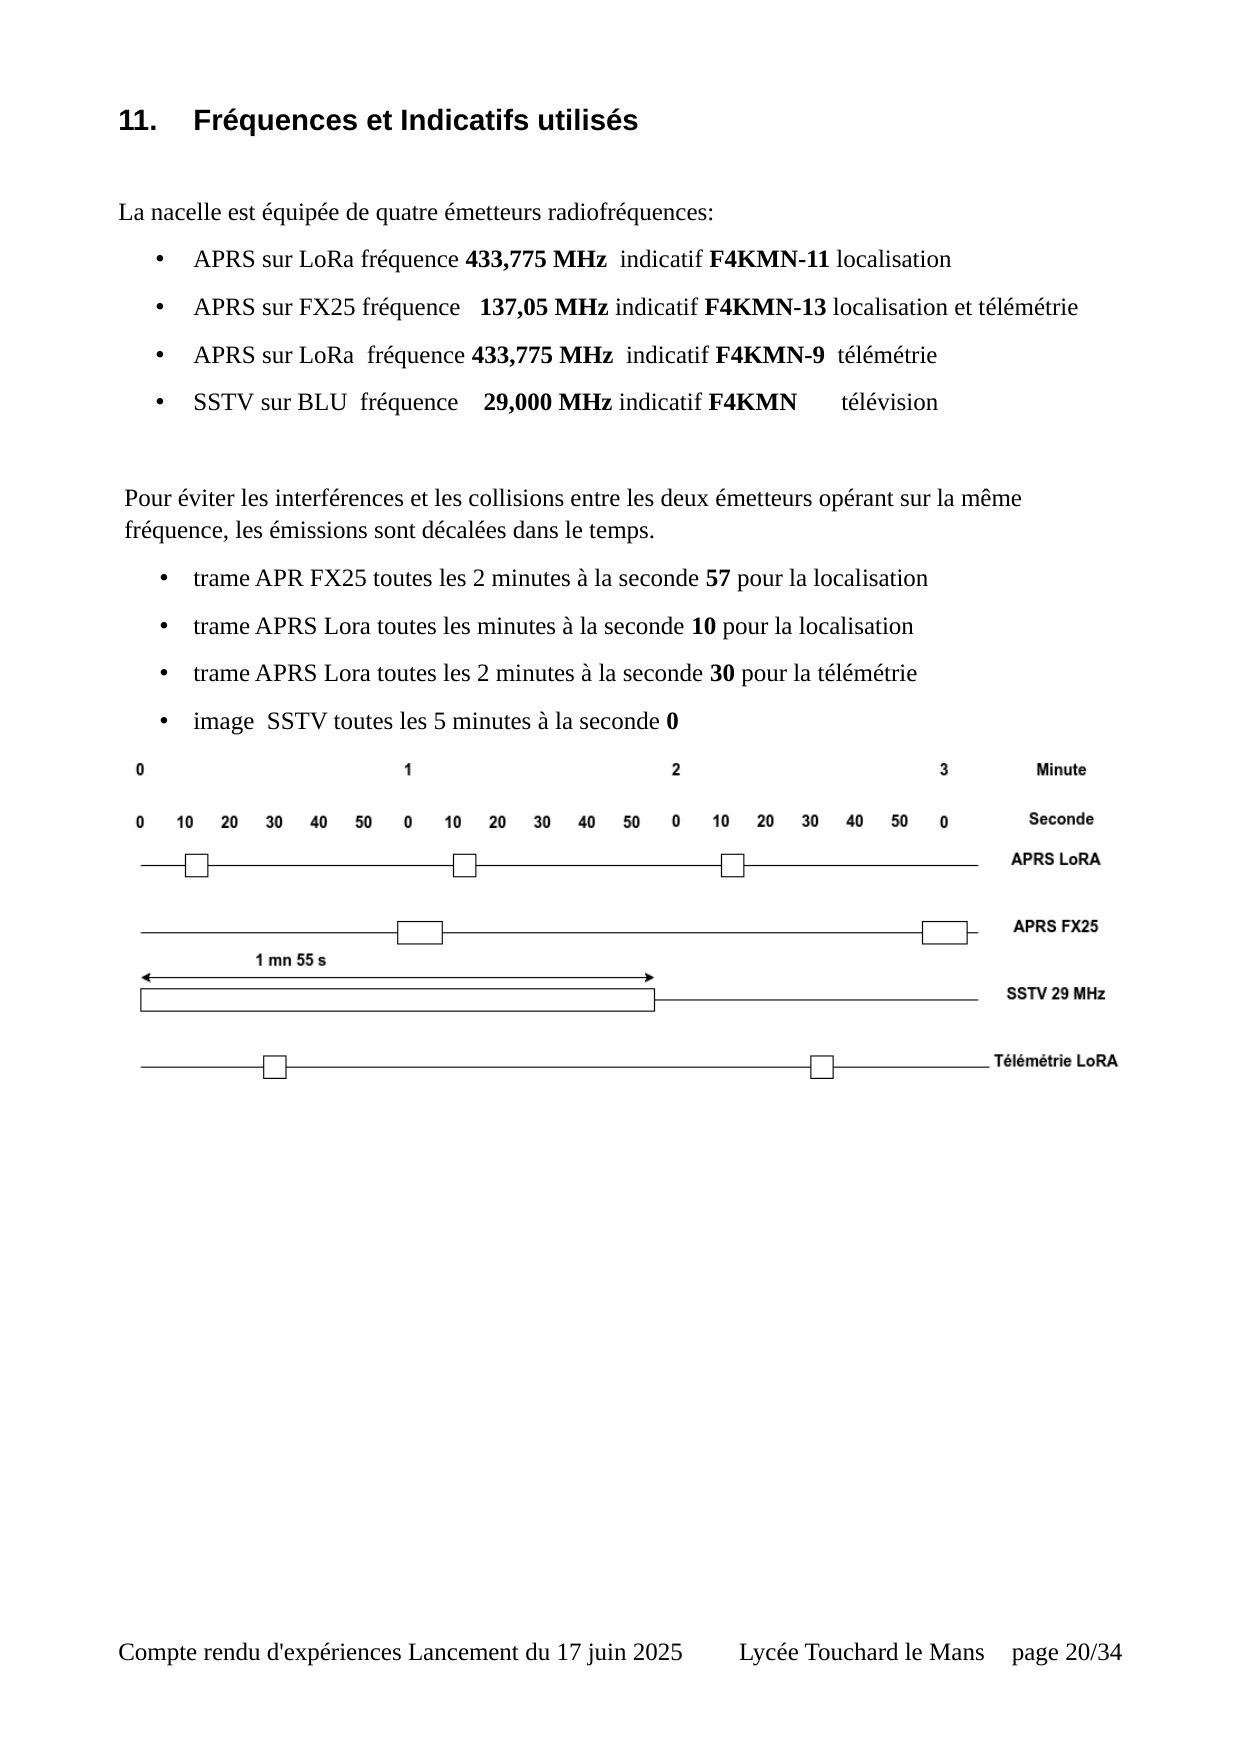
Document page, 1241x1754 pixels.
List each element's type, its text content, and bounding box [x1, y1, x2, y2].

list trame APRS Lora toutes les minutes à la seconde 10 pour la localisation [159, 611, 1122, 639]
picture [118, 753, 1123, 1079]
list APRS sur LoRa fréquence 433,775 MHz indicatif F4KMN-11 localisation [156, 244, 1122, 273]
subtitle Fréquences et Indicatifs utilisés [118, 103, 1122, 137]
list SSTV sur BLU fréquence 29,000 MHz indicatif F4KMN télévision [156, 387, 1122, 416]
list Pour éviter les interférences et les collisions entre les deux émetteurs opérant sur la même fréquence, les émissions sont décalées dans le temps. [124, 483, 1122, 544]
list trame APR FX25 toutes les 2 minutes à la seconde 57 pour la localisation [159, 563, 1122, 592]
list APRS sur FX25 fréquence 137,05 MHz indicatif F4KMN-13 localisation et télémétrie [156, 292, 1122, 321]
list image SSTV toutes les 5 minutes à la seconde 0 [159, 706, 1122, 735]
list trame APRS Lora toutes les 2 minutes à la seconde 30 pour la télémétrie [159, 658, 1122, 687]
list APRS sur LoRa fréquence 433,775 MHz indicatif F4KMN-9 télémétrie [156, 340, 1122, 368]
text La nacelle est équipée de quatre émetteurs radiofréquences: [118, 197, 1122, 226]
